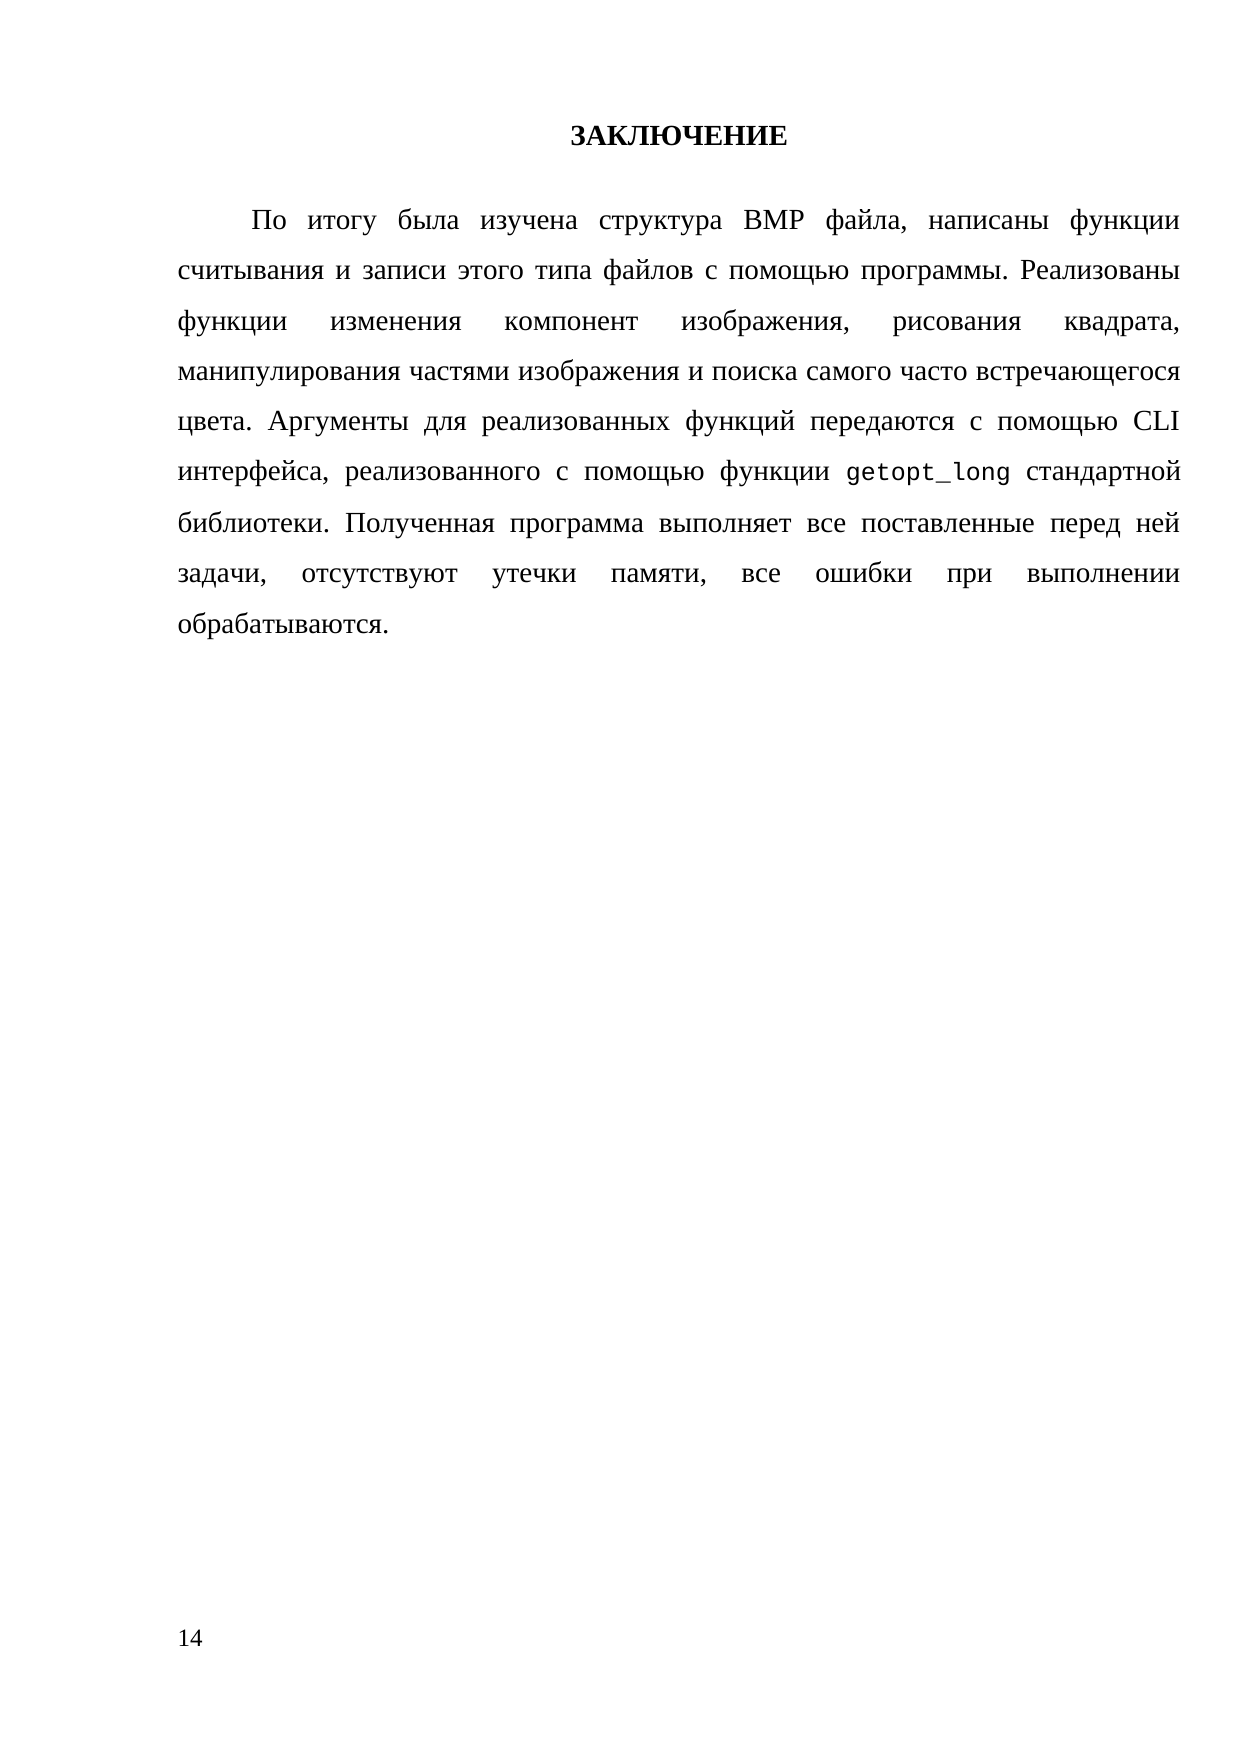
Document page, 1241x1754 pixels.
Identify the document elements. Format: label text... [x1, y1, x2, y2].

subtitle ЗАКЛЮЧЕНИЕ [177, 118, 1181, 152]
text По итогу была изучена структура BMP файла, написаны функции считывания и записи этого типа файлов с помощью программы. Реализованы функции изменения компонент изображения, рисования квадрата, манипулирования частями изображения и поиска самого часто встречающегося цвета. Аргументы для реализованных функций передаются с помощью CLI интерфейса, реализованного с помощью функции getopt_long стандартной библиотеки. Полученная программа выполняет все поставленные перед ней задачи, отсутствуют утечки памяти, все ошибки при выполнении обрабатываются. [177, 202, 1181, 639]
